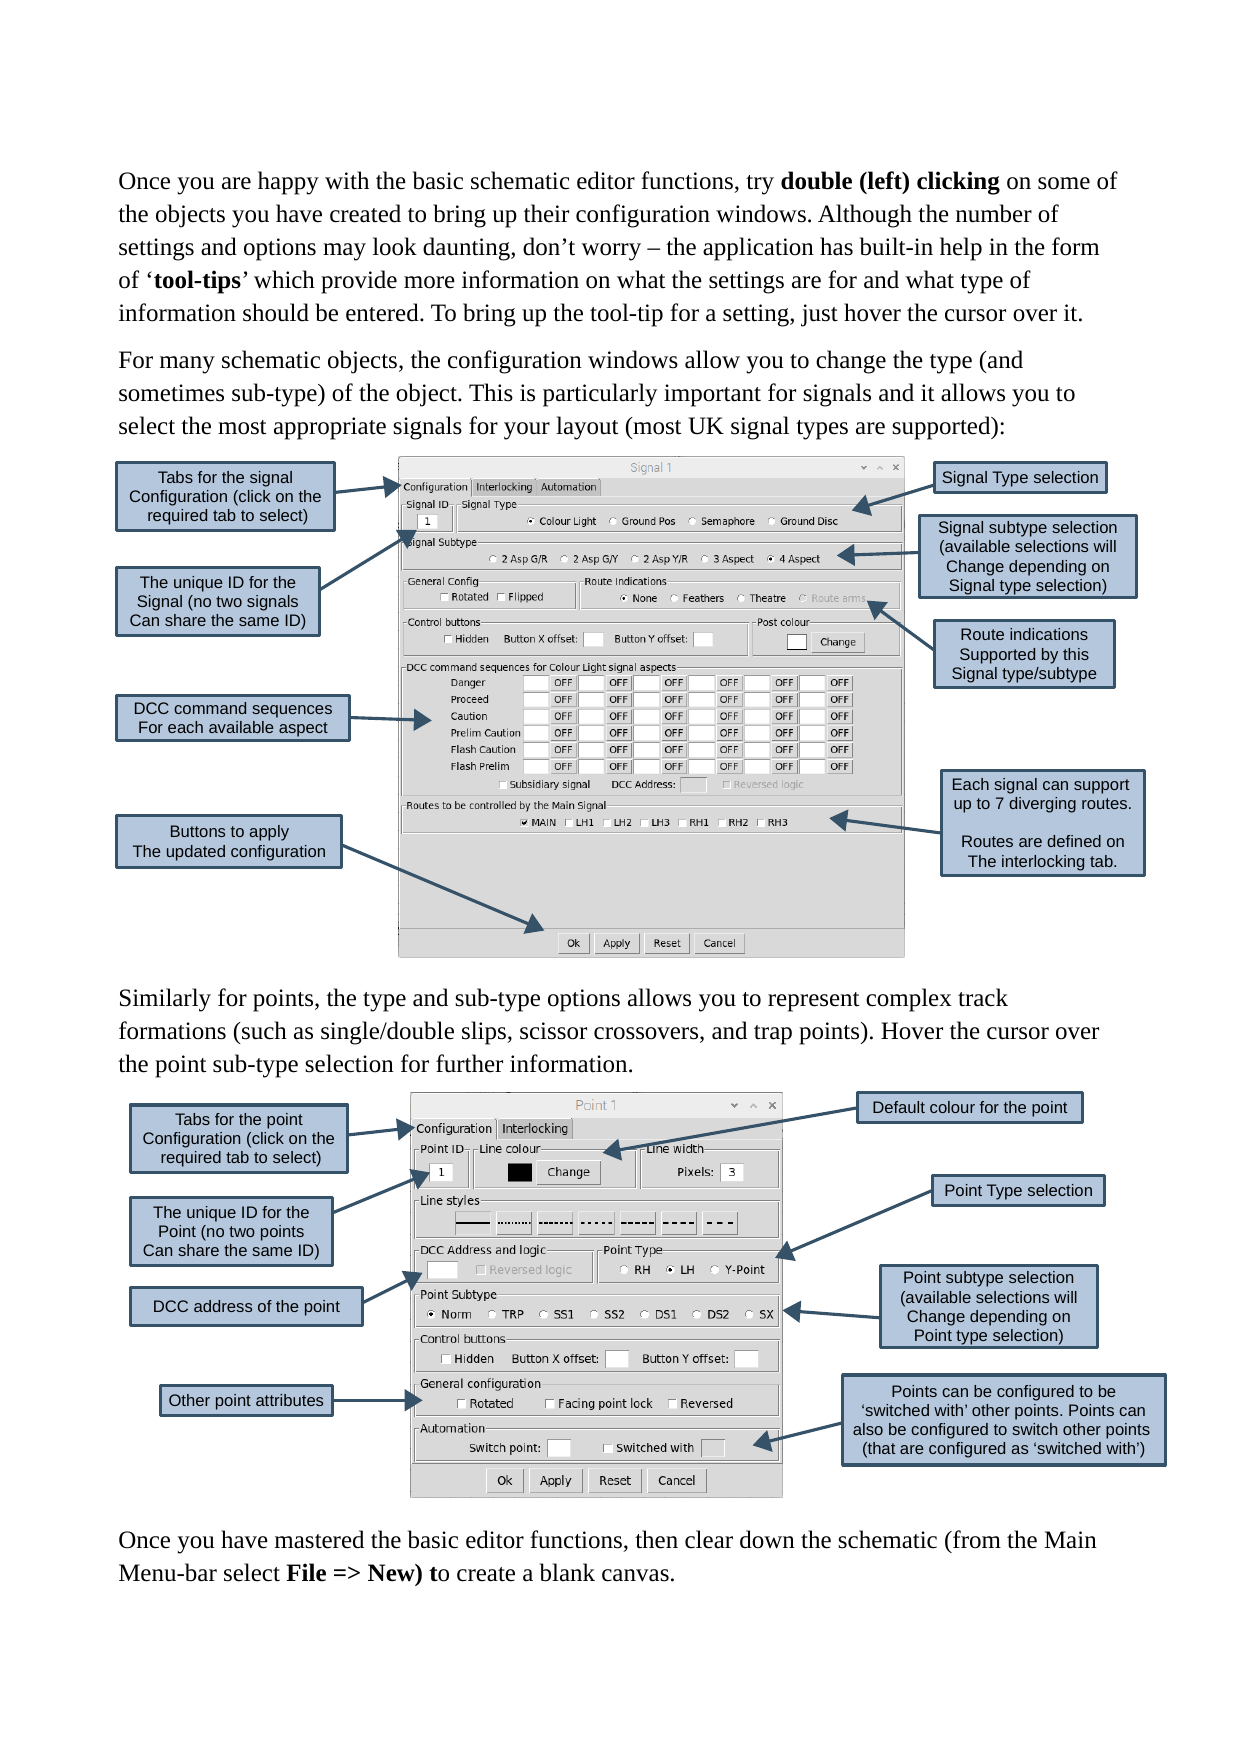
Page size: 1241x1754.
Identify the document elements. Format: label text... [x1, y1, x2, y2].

text Once you have mastered the basic editor functions, then clear down the schematic (from the Main Menu-bar select File => New) to create a blank canvas. [118, 1525, 1122, 1587]
text For many schematic objects, the configuration windows allow you to change the type (and sometimes sub-type) of the object. This is particularly important for signals and it allows you to select the most appropriate signals for your layout (most UK signal types are supported): [118, 345, 1122, 440]
picture [410, 1092, 783, 1498]
picture [398, 456, 905, 958]
text Similarly for points, the type and sub-type options allows you to represent complex track formations (such as single/double slips, scissor crossovers, and trap points). Hover the cursor over the point sub-type selection for further information. [118, 983, 1122, 1077]
text Once you are happy with the basic schematic editor functions, try double (left) clicking on some of the objects you have created to bring up their configuration windows. Although the number of settings and options may look daunting, don’t worry – the application has built-in help in the form of ‘tool-tips’ which provide more information on what the settings are for and what type of information should be entered. To bring up the tool-tip for a setting, just hover the cursor over it. [118, 166, 1122, 327]
